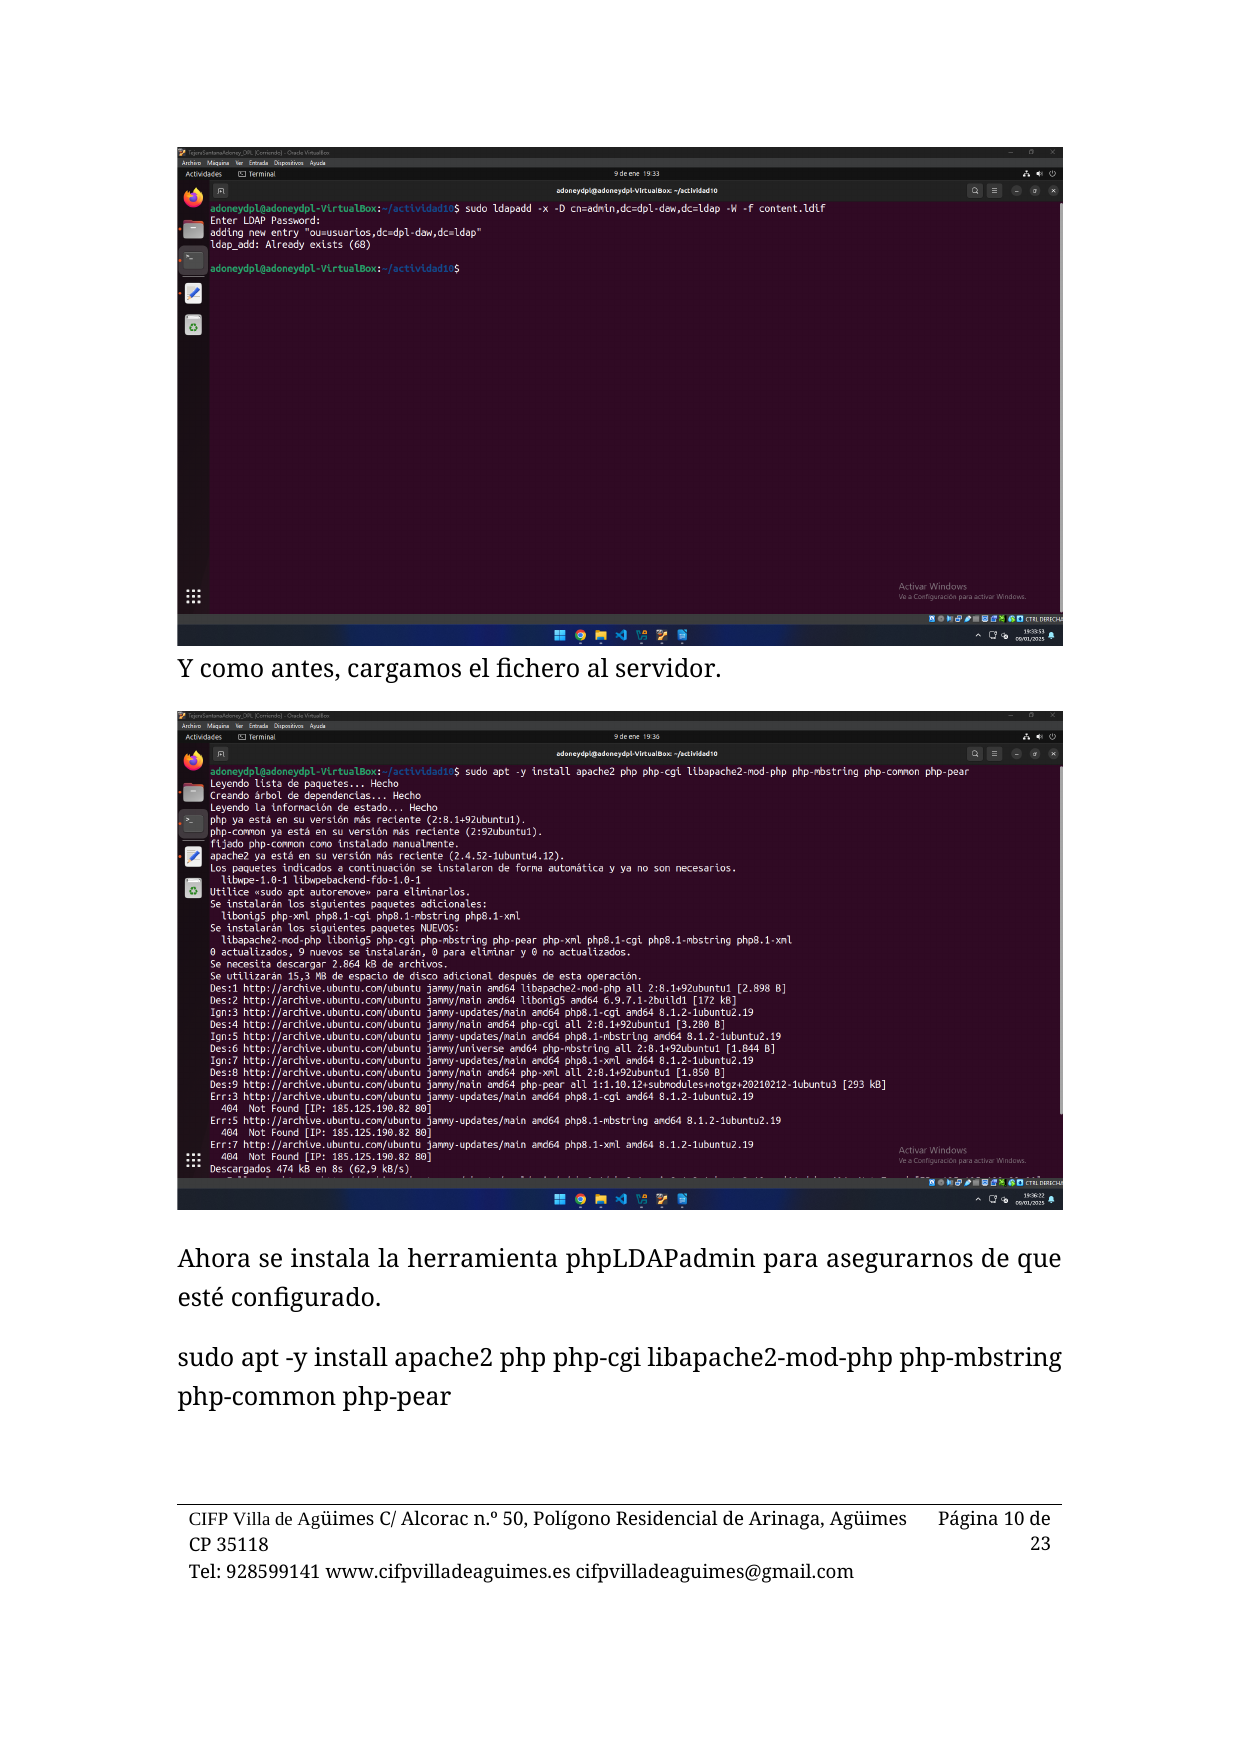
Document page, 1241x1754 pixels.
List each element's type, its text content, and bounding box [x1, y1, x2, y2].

picture [177, 147, 1063, 646]
picture [177, 711, 1063, 1210]
text sudo apt -y install apache2 php php-cgi libapache2-mod-php php-mbstring php-common php-pear [177, 1339, 1063, 1413]
text Y como antes, cargamos el fichero al servidor. [177, 646, 1063, 685]
text Ahora se instala la herramienta phpLDAPadmin para asegurarnos de que esté configurado. [177, 1210, 1063, 1313]
